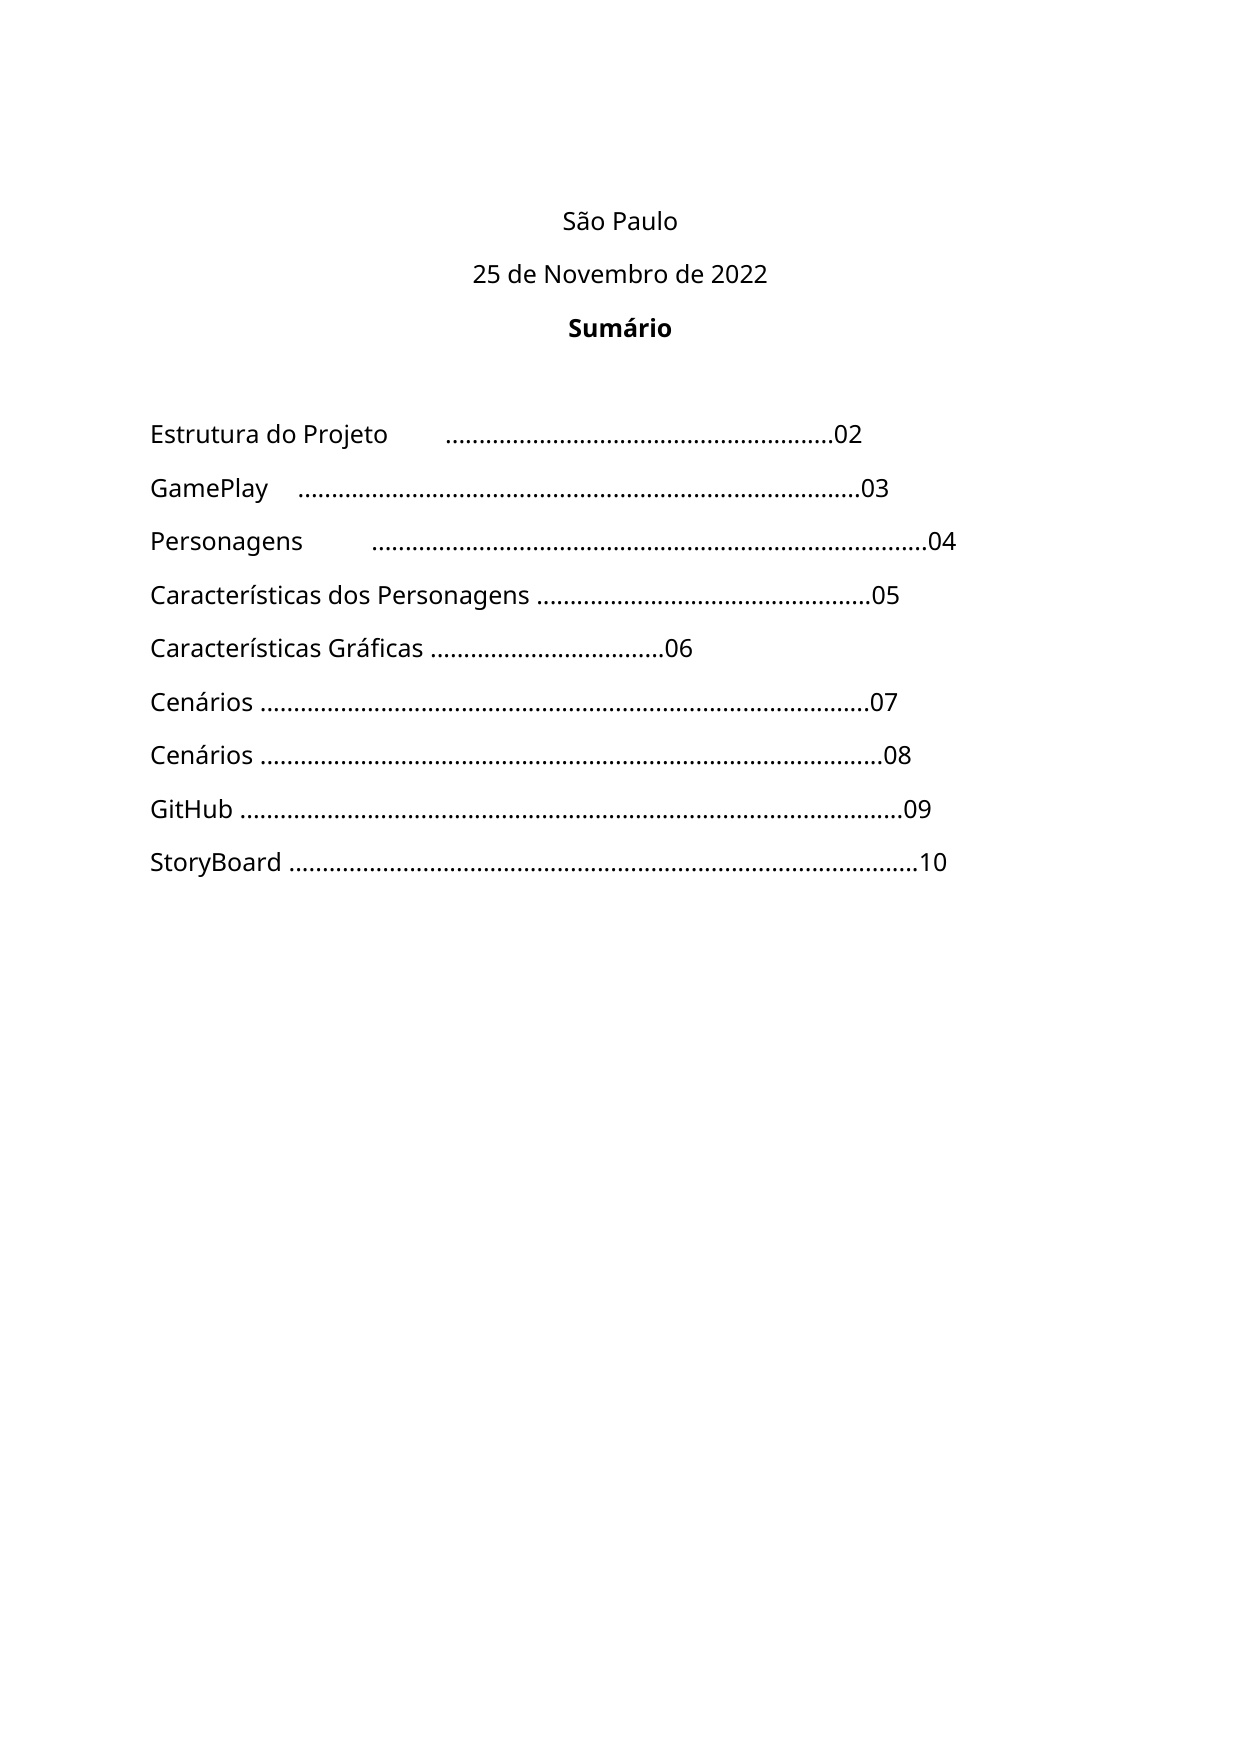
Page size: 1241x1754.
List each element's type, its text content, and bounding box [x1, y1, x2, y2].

text Cenários .............................................................................................08 [150, 738, 1090, 772]
text GitHub ...................................................................................................09 [150, 791, 1090, 825]
text São Paulo [150, 203, 1090, 237]
text Características Gráficas ...................................06 [150, 631, 1090, 665]
text StoryBoard ..............................................................................................10 [150, 845, 1090, 879]
text Sumário [150, 310, 1090, 344]
text 25 de Novembro de 2022 [150, 257, 1090, 291]
text GamePlay ....................................................................................03 [150, 471, 1090, 505]
text Personagens ...................................................................................04 [150, 524, 1090, 558]
text Cenários ...........................................................................................07 [150, 684, 1090, 718]
text Características dos Personagens ..................................................05 [150, 577, 1090, 612]
text Estrutura do Projeto ..........................................................02 [150, 417, 1090, 451]
